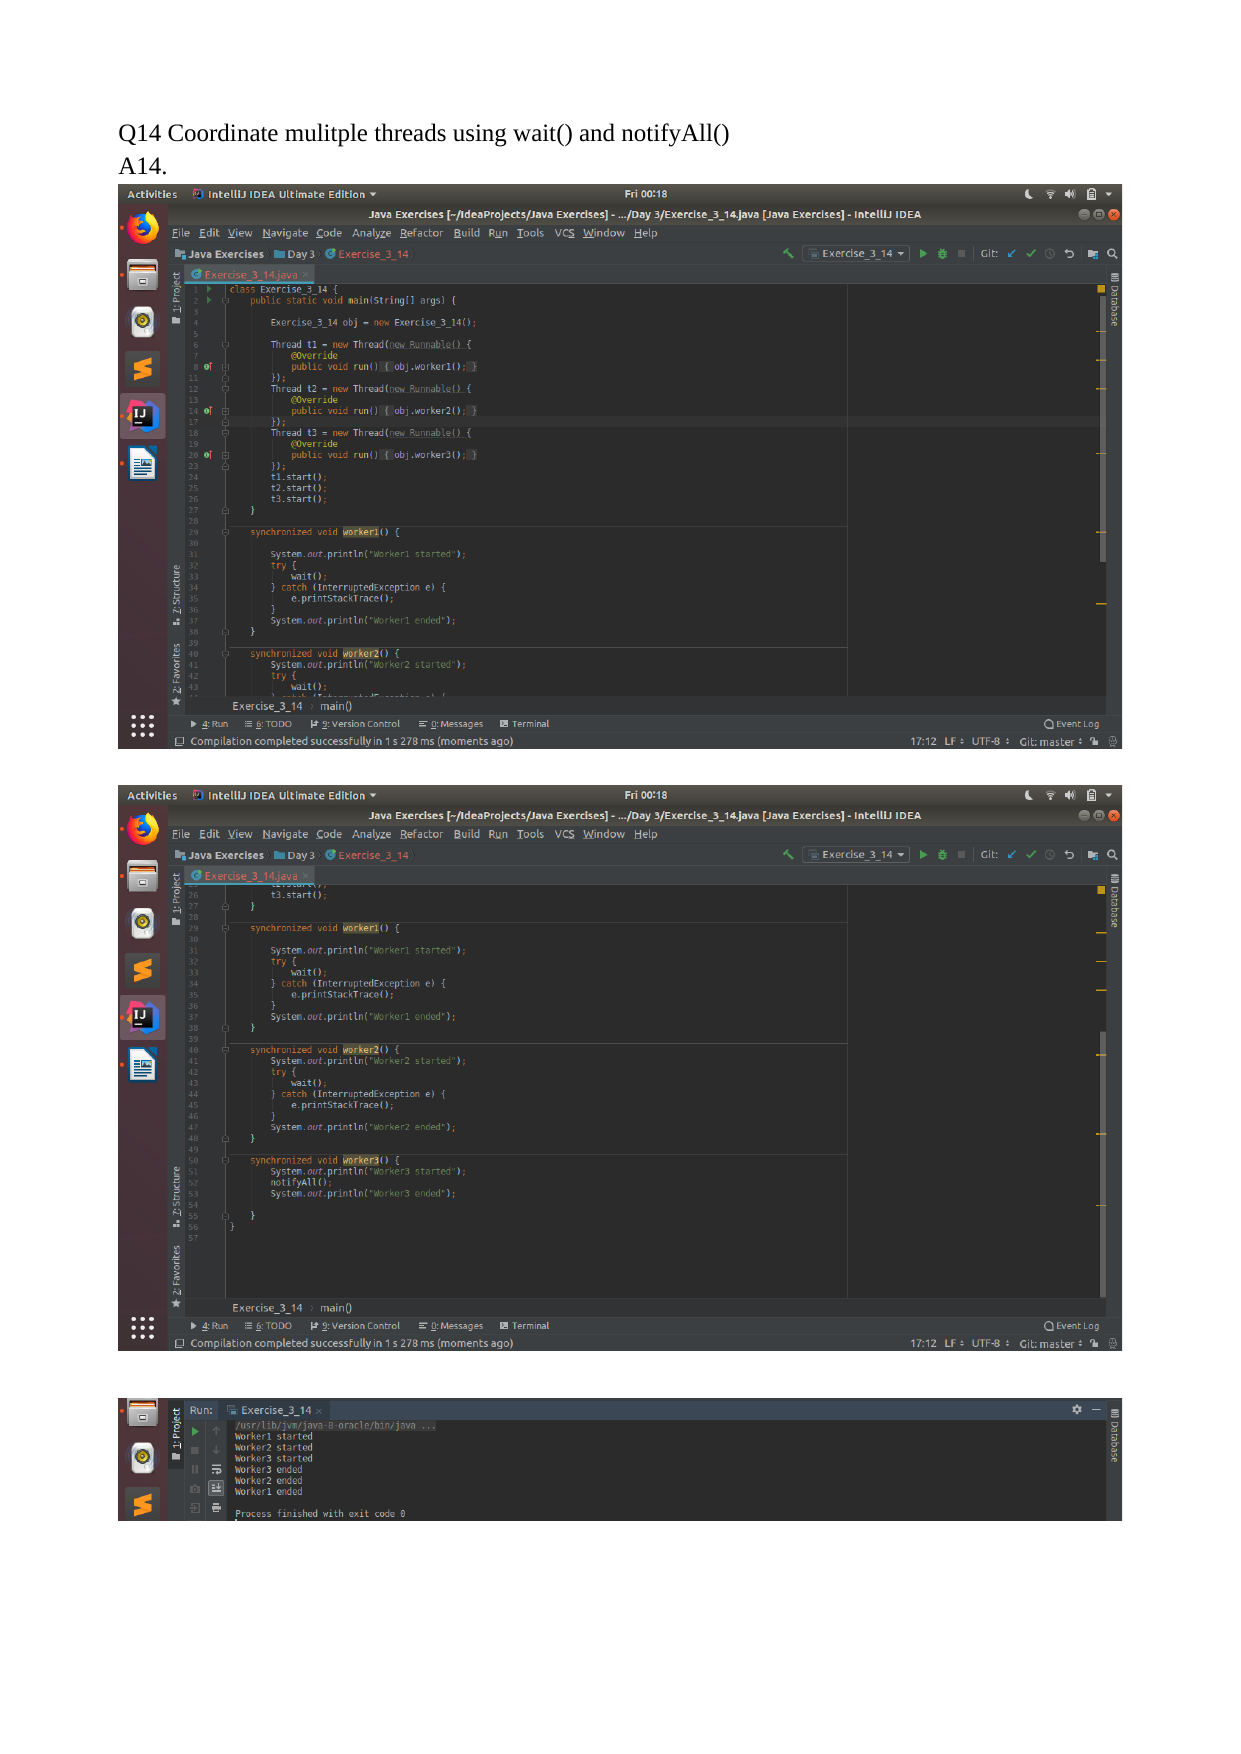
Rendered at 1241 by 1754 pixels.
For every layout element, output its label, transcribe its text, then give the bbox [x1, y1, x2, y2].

picture [118, 1398, 1123, 1521]
picture [118, 184, 1123, 749]
text Q14 Coordinate mulitple threads using wait() and notifyAll() [118, 118, 1122, 147]
text A14. [118, 151, 1122, 180]
picture [118, 785, 1123, 1351]
